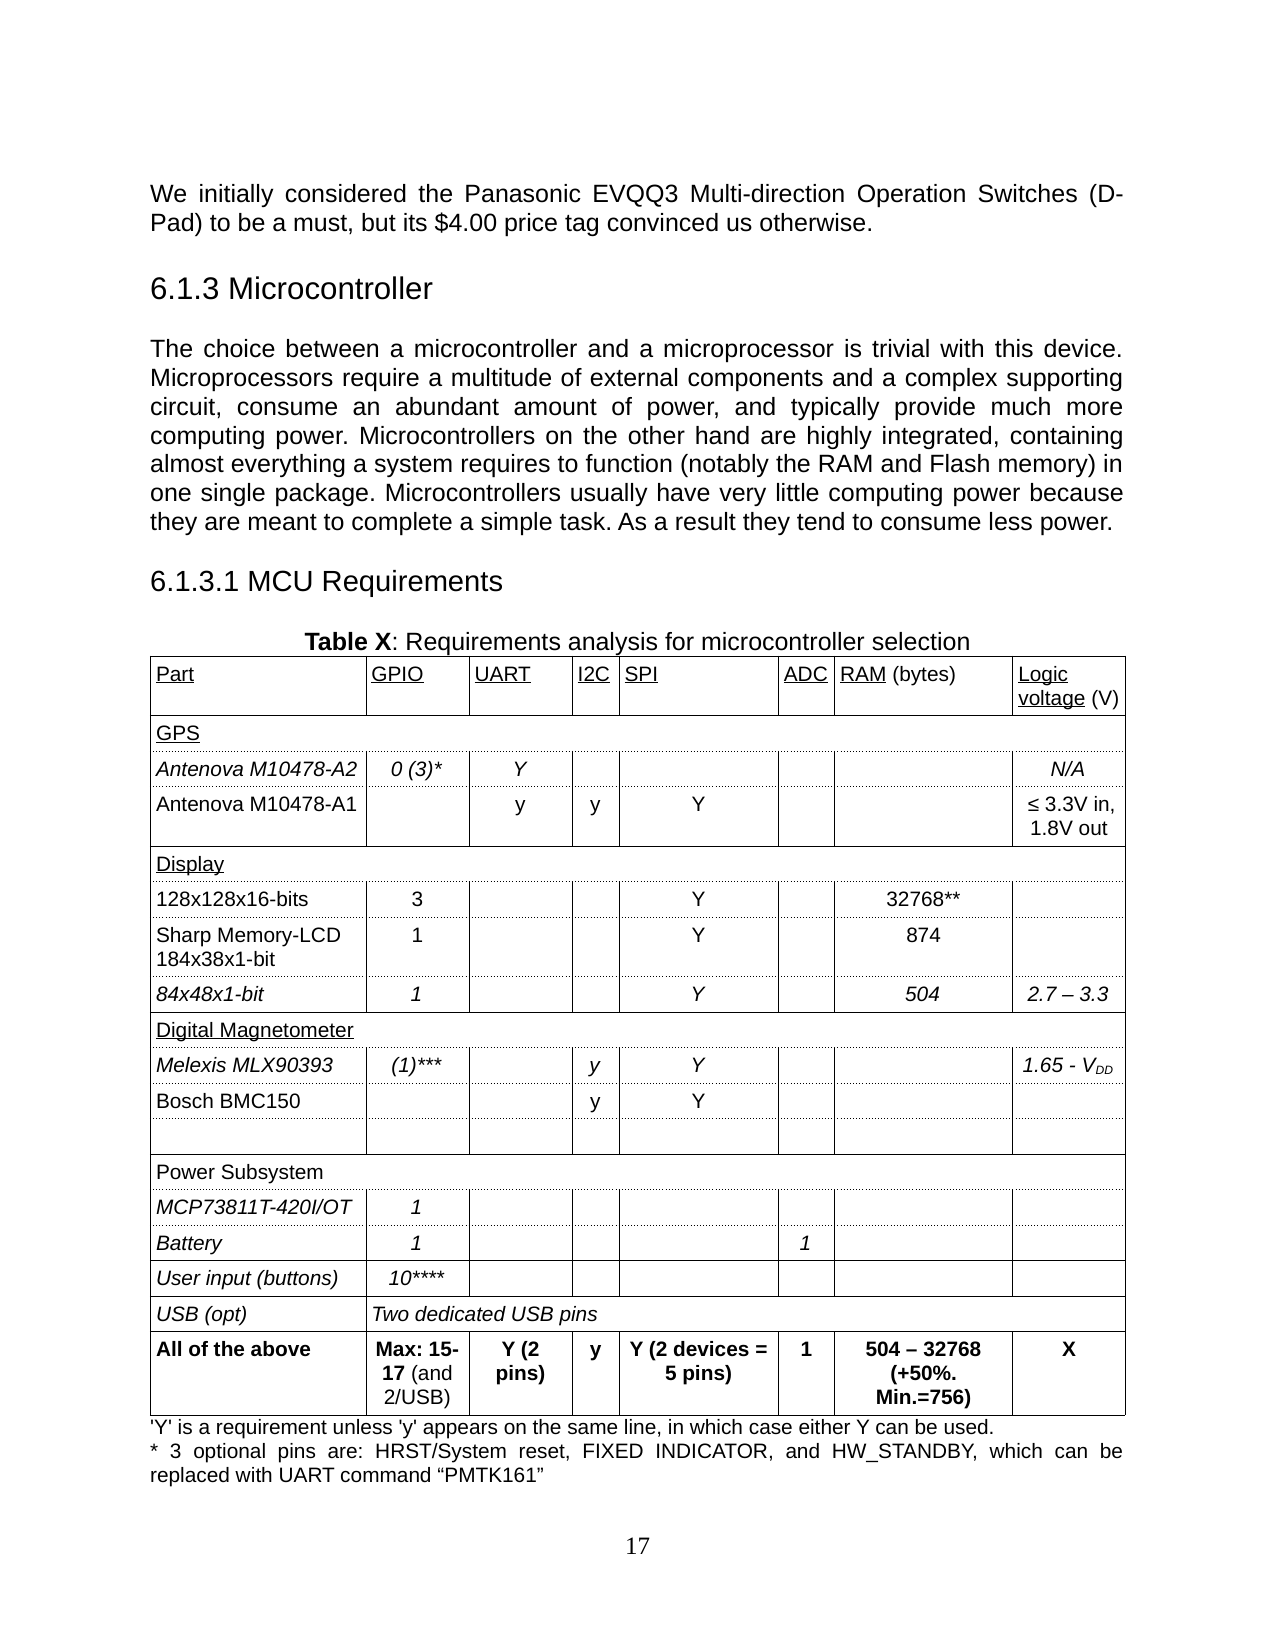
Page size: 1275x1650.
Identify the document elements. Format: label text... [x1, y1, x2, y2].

table_cell [779, 1118, 834, 1154]
table_cell Digital Magnetometer [151, 1013, 1125, 1047]
text We initially considered the Panasonic EVQQ3 Multi-direction Operation Switches (D-Pad) to be a must, but its $4.00 price tag convinced us otherwise. [150, 179, 1125, 236]
table_cell Antenova M10478-A1 [151, 786, 366, 846]
table_cell [1013, 1083, 1125, 1118]
table_cell [620, 1189, 778, 1225]
table_cell [835, 1261, 1012, 1296]
table_cell [573, 1225, 619, 1260]
table_cell [779, 917, 834, 976]
table_cell 32768** [835, 881, 1012, 917]
table_cell User input (buttons) [151, 1261, 366, 1296]
table_cell 504 [835, 976, 1012, 1012]
table_cell 1 [367, 976, 469, 1012]
table_cell 10**** [367, 1261, 469, 1296]
table_cell y [573, 1083, 619, 1118]
table_header GPIO [367, 657, 469, 715]
text 'Y' is a requirement unless 'y' appears on the same line, in which case either Y can be used. [150, 1416, 1125, 1439]
table_cell [573, 1189, 619, 1225]
table_cell [779, 751, 834, 786]
table_cell 1.65 - VDD [1013, 1047, 1125, 1083]
text The choice between a microcontroller and a microprocessor is trivial with this device. Microprocessors require a multitude of external components and a complex supporting circuit, consume an abundant amount of power, and typically provide much more computing power. Microcontrollers on the other hand are highly integrated, containing almost everything a system requires to function (notably the RAM and Flash memory) in one single package. Microcontrollers usually have very little computing power because they are meant to complete a simple task. As a result they tend to consume less power. [150, 334, 1125, 536]
table_cell [779, 786, 834, 846]
table_cell [367, 1118, 469, 1154]
table_cell (1)*** [367, 1047, 469, 1083]
table_cell ≤ 3.3V in, 1.8V out [1013, 786, 1125, 846]
table_cell [470, 881, 572, 917]
table_cell 874 [835, 917, 1012, 976]
table_cell [835, 751, 1012, 786]
table_cell [835, 1189, 1012, 1225]
table_cell [1013, 1189, 1125, 1225]
table_cell Y [620, 976, 778, 1012]
table_cell Y [470, 751, 572, 786]
table_cell [1013, 1118, 1125, 1154]
table_cell [1013, 881, 1125, 917]
table_cell Antenova M10478-A2 [151, 751, 366, 786]
text * 3 optional pins are: HRST/System reset, FIXED INDICATOR, and HW_STANDBY, which can be replaced with UART command “PMTK161” [150, 1439, 1125, 1487]
table_cell 1 [779, 1225, 834, 1260]
table_cell 1 [779, 1332, 834, 1415]
table_cell [470, 1118, 572, 1154]
table_cell MCP73811T-420I/OT [151, 1189, 366, 1225]
table_cell [367, 1083, 469, 1118]
table_cell [1013, 1225, 1125, 1260]
table_cell [573, 976, 619, 1012]
table_cell Y [620, 786, 778, 846]
table_cell [573, 1118, 619, 1154]
table_cell [835, 1047, 1012, 1083]
table_cell Bosch BMC150 [151, 1083, 366, 1118]
table_cell [779, 1083, 834, 1118]
table_cell Y [620, 917, 778, 976]
table_cell [470, 976, 572, 1012]
table_cell Two dedicated USB pins [367, 1297, 1125, 1331]
table_cell Y (2 pins) [470, 1332, 572, 1415]
table_header UART [470, 657, 572, 715]
table_cell [573, 881, 619, 917]
table_cell Battery [151, 1225, 366, 1260]
table_cell 1 [367, 1189, 469, 1225]
table_cell [835, 1118, 1012, 1154]
table_cell [835, 1083, 1012, 1118]
table_cell [620, 1225, 778, 1260]
table_cell 2.7 – 3.3 [1013, 976, 1125, 1012]
table_cell X [1013, 1332, 1125, 1415]
table_cell 504 – 32768 (+50%. Min.=756) [835, 1332, 1012, 1415]
table_cell [573, 1261, 619, 1296]
table_cell Power Subsystem [151, 1155, 1125, 1189]
table_cell [470, 1225, 572, 1260]
table_cell 1 [367, 1225, 469, 1260]
table_cell Max: 15-17 (and 2/USB) [367, 1332, 469, 1415]
table_cell Y [620, 1047, 778, 1083]
text Table X: Requirements analysis for microcontroller selection [150, 627, 1125, 656]
table_cell [470, 1261, 572, 1296]
table_header Part [151, 657, 366, 715]
table_cell [470, 1047, 572, 1083]
table_cell [470, 1083, 572, 1118]
table_cell [1013, 917, 1125, 976]
table_cell y [470, 786, 572, 846]
table_cell [573, 917, 619, 976]
table_cell y [573, 786, 619, 846]
table_cell [1013, 1261, 1125, 1296]
table_cell N/A [1013, 751, 1125, 786]
text 6.1.3.1 MCU Requirements [150, 564, 1125, 598]
table_cell [835, 786, 1012, 846]
table_cell 128x128x16-bits [151, 881, 366, 917]
table_cell USB (opt) [151, 1297, 366, 1331]
table_cell [779, 1047, 834, 1083]
table_cell y [573, 1332, 619, 1415]
table_cell [573, 751, 619, 786]
table_cell [779, 976, 834, 1012]
table_cell [779, 1189, 834, 1225]
table_header RAM (bytes) [835, 657, 1012, 715]
table_cell [779, 881, 834, 917]
table_cell 0 (3)* [367, 751, 469, 786]
table_cell GPS [151, 716, 1125, 751]
table_cell [470, 1189, 572, 1225]
table_cell [151, 1118, 366, 1154]
table_cell [835, 1225, 1012, 1260]
table_cell 3 [367, 881, 469, 917]
table_cell Y [620, 1083, 778, 1118]
table_header I2C [573, 657, 619, 715]
table_cell [620, 751, 778, 786]
table_cell Y [620, 881, 778, 917]
table_cell Sharp Memory-LCD 184x38x1-bit [151, 917, 366, 976]
text 6.1.3 Microcontroller [150, 270, 1125, 306]
table_cell [779, 1261, 834, 1296]
table_cell Y (2 devices = 5 pins) [620, 1332, 778, 1415]
table_cell y [573, 1047, 619, 1083]
table_header Logic voltage (V) [1013, 657, 1125, 715]
table_cell [620, 1261, 778, 1296]
table_cell [367, 786, 469, 846]
table_cell 84x48x1-bit [151, 976, 366, 1012]
table_cell [470, 917, 572, 976]
table_cell All of the above [151, 1332, 366, 1415]
table_cell Display [151, 847, 1125, 881]
table_cell Melexis MLX90393 [151, 1047, 366, 1083]
table_cell [620, 1118, 778, 1154]
table_cell 1 [367, 917, 469, 976]
table_header SPI [620, 657, 778, 715]
table_header ADC [779, 657, 834, 715]
